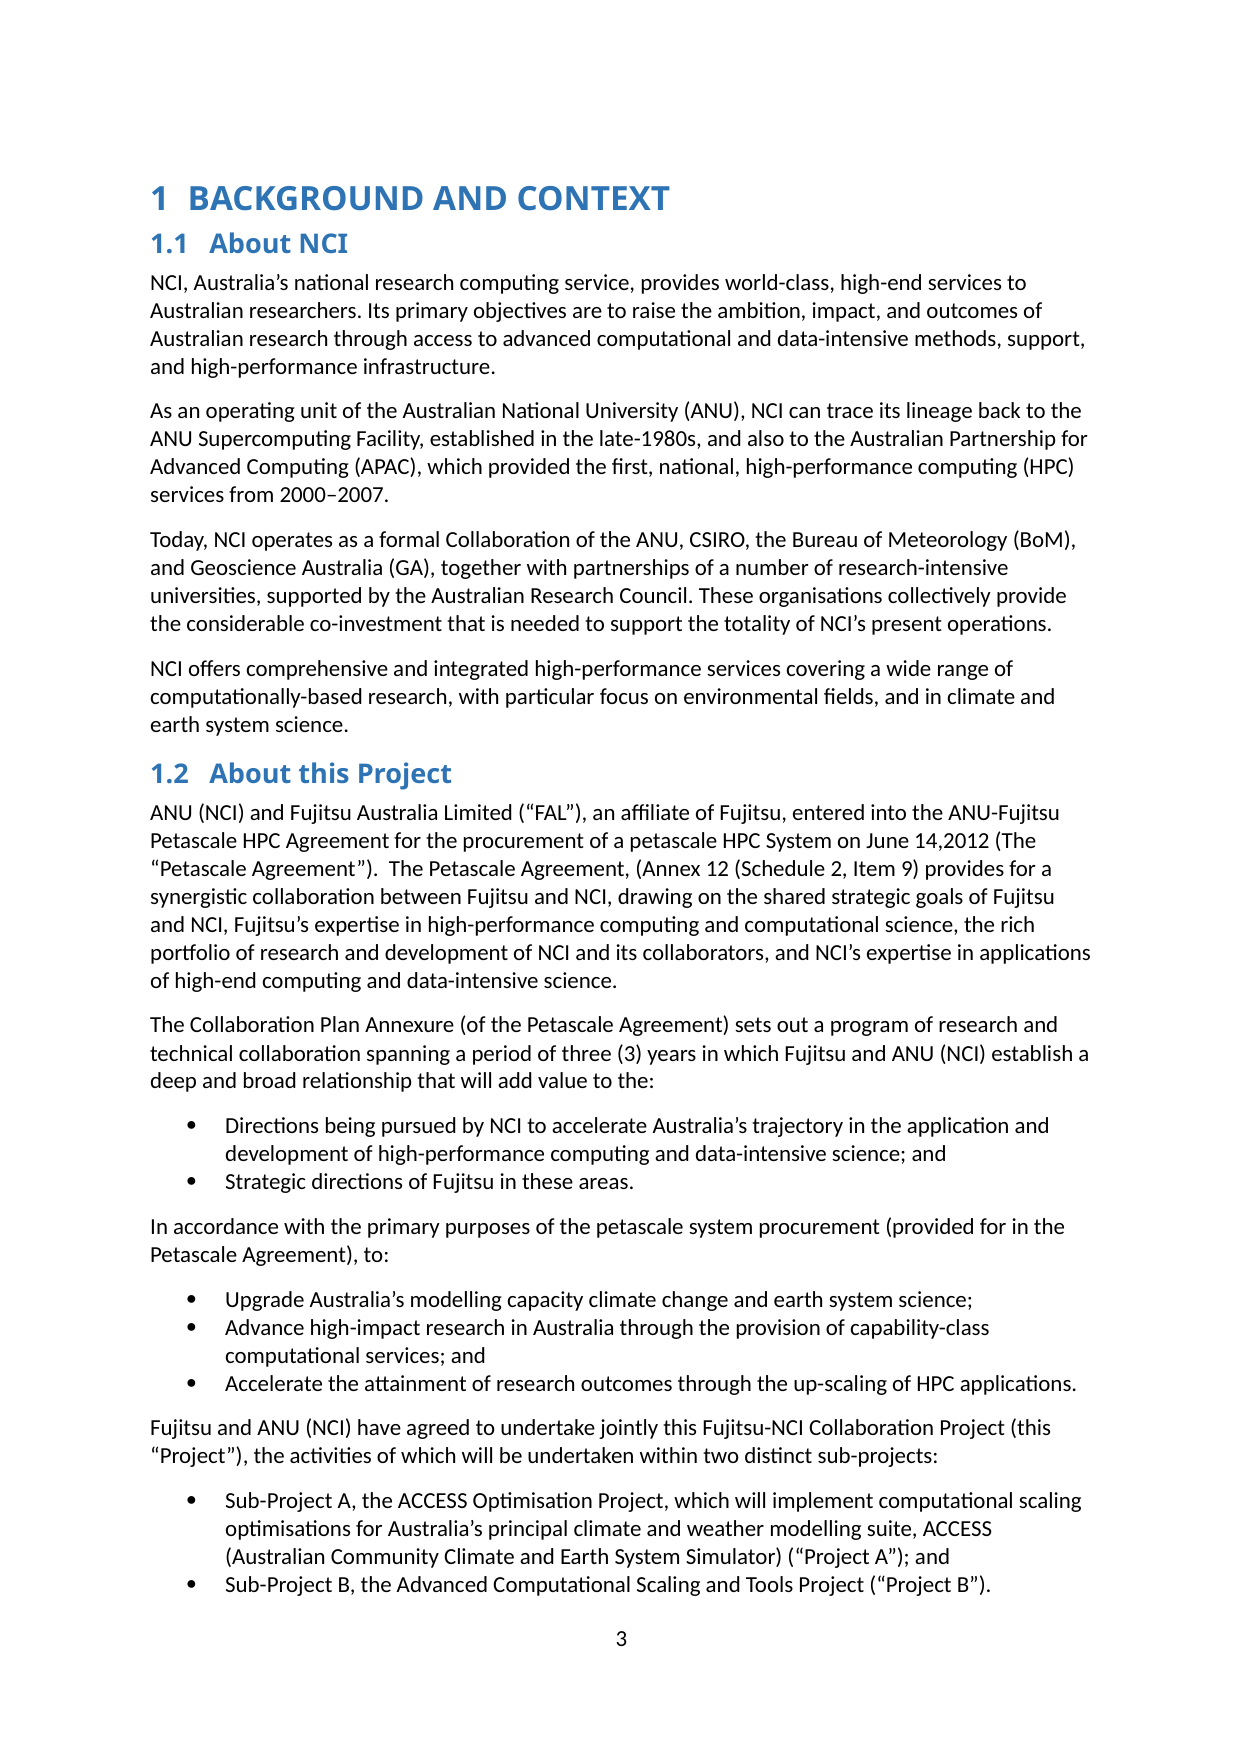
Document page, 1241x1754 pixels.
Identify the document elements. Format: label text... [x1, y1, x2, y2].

text The Collaboration Plan Annexure (of the Petascale Agreement) sets out a program of research and technical collaboration spanning a period of three (3) years in which Fujitsu and ANU (NCI) establish a deep and broad relationship that will add value to the: [150, 1011, 1092, 1095]
list Advance high-impact research in Australia through the provision of capability-class computational services; and [187, 1313, 1092, 1369]
text Today, NCI operates as a formal Collaboration of the ANU, CSIRO, the Bureau of Meteorology (BoM), and Geoscience Australia (GA), together with partnerships of a number of research-intensive universities, supported by the Australian Research Council. These organisations collectively provide the considerable co-investment that is needed to support the totality of NCI’s present operations. [150, 525, 1092, 637]
text ANU (NCI) and Fujitsu Australia Limited (“FAL”), an affiliate of Fujitsu, entered into the ANU-Fujitsu Petascale HPC Agreement for the procurement of a petascale HPC System on June 14,2012 (The “Petascale Agreement”). The Petascale Agreement, (Annex 12 (Schedule 2, Item 9) provides for a synergistic collaboration between Fujitsu and NCI, drawing on the shared strategic goals of Fujitsu and NCI, Fujitsu’s expertise in high-performance computing and computational science, the rich portfolio of research and development of NCI and its collaborators, and NCI’s expertise in applications of high-end computing and data-intensive science. [150, 798, 1092, 994]
text As an operating unit of the Australian National University (ANU), NCI can trace its lineage back to the ANU Supercomputing Facility, established in the late-1980s, and also to the Australian Partnership for Advanced Computing (APAC), which provided the first, national, high-performance computing (HPC) services from 2000–2007. [150, 396, 1092, 508]
text Fujitsu and ANU (NCI) have agreed to undertake jointly this Fujitsu-NCI Collaboration Project (this “Project”), the activities of which will be undertaken within two distinct sub-projects: [150, 1413, 1092, 1469]
subtitle About this Project [150, 755, 1092, 792]
text In accordance with the primary purposes of the petascale system procurement (provided for in the Petascale Agreement), to: [150, 1212, 1092, 1268]
list Sub-Project B, the Advanced Computational Scaling and Tools Project (“Project B”). [187, 1570, 1092, 1598]
text NCI offers comprehensive and integrated high-performance services covering a wide range of computationally-based research, with particular focus on environmental fields, and in climate and earth system science. [150, 654, 1092, 738]
list Directions being pursued by NCI to accelerate Australia’s trajectory in the application and development of high-performance computing and data-intensive science; and [187, 1111, 1092, 1167]
list Accelerate the attainment of research outcomes through the up-scaling of HPC applications. [187, 1369, 1092, 1397]
text NCI, Australia’s national research computing service, provides world-class, high-end services to Australian researchers. Its primary objectives are to raise the ambition, impact, and outcomes of Australian research through access to advanced computational and data-intensive methods, support, and high-performance infrastructure. [150, 268, 1092, 380]
list Strategic directions of Fujitsu in these areas. [187, 1167, 1092, 1195]
list Sub-Project A, the ACCESS Optimisation Project, which will implement computational scaling optimisations for Australia’s principal climate and weather modelling suite, ACCESS (Australian Community Climate and Earth System Simulator) (“Project A”); and [187, 1486, 1092, 1570]
list Upgrade Australia’s modelling capacity climate change and earth system science; [187, 1285, 1092, 1313]
subtitle BACKGROUND AND CONTEXT [150, 175, 1092, 220]
subtitle About NCI [150, 224, 1092, 261]
